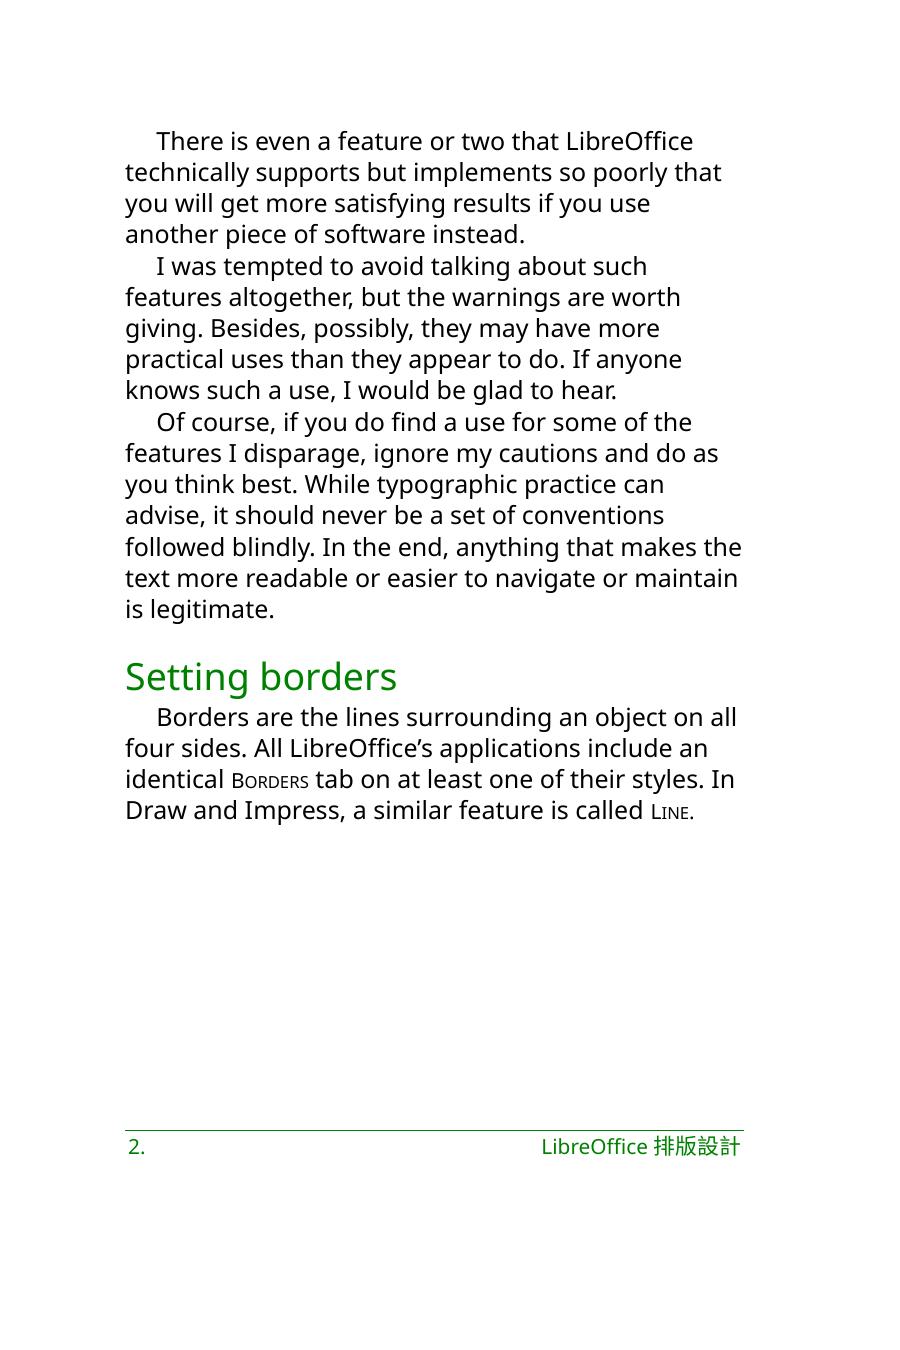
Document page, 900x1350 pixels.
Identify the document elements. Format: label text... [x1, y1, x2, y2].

text Of course, if you do find a use for some of the features I disparage, ignore my cautions and do as you think best. While typographic practice can advise, it should never be a set of conventions followed blindly. In the end, anything that makes the text more readable or easier to navigate or maintain is legitimate. [125, 406, 744, 625]
subtitle Setting borders [125, 650, 744, 701]
text I was tempted to avoid talking about such features altogether, but the warnings are worth giving. Besides, possibly, they may have more practical uses than they appear to do. If anyone knows such a use, I would be glad to hear. [125, 250, 744, 406]
text Borders are the lines surrounding an object on all four sides. All LibreOffice’s applications include an identical Borders tab on at least one of their styles. In Draw and Impress, a similar feature is called Line. [125, 701, 744, 826]
text There is even a feature or two that LibreOffice technically supports but implements so poorly that you will get more satisfying results if you use another piece of software instead. [125, 125, 744, 250]
